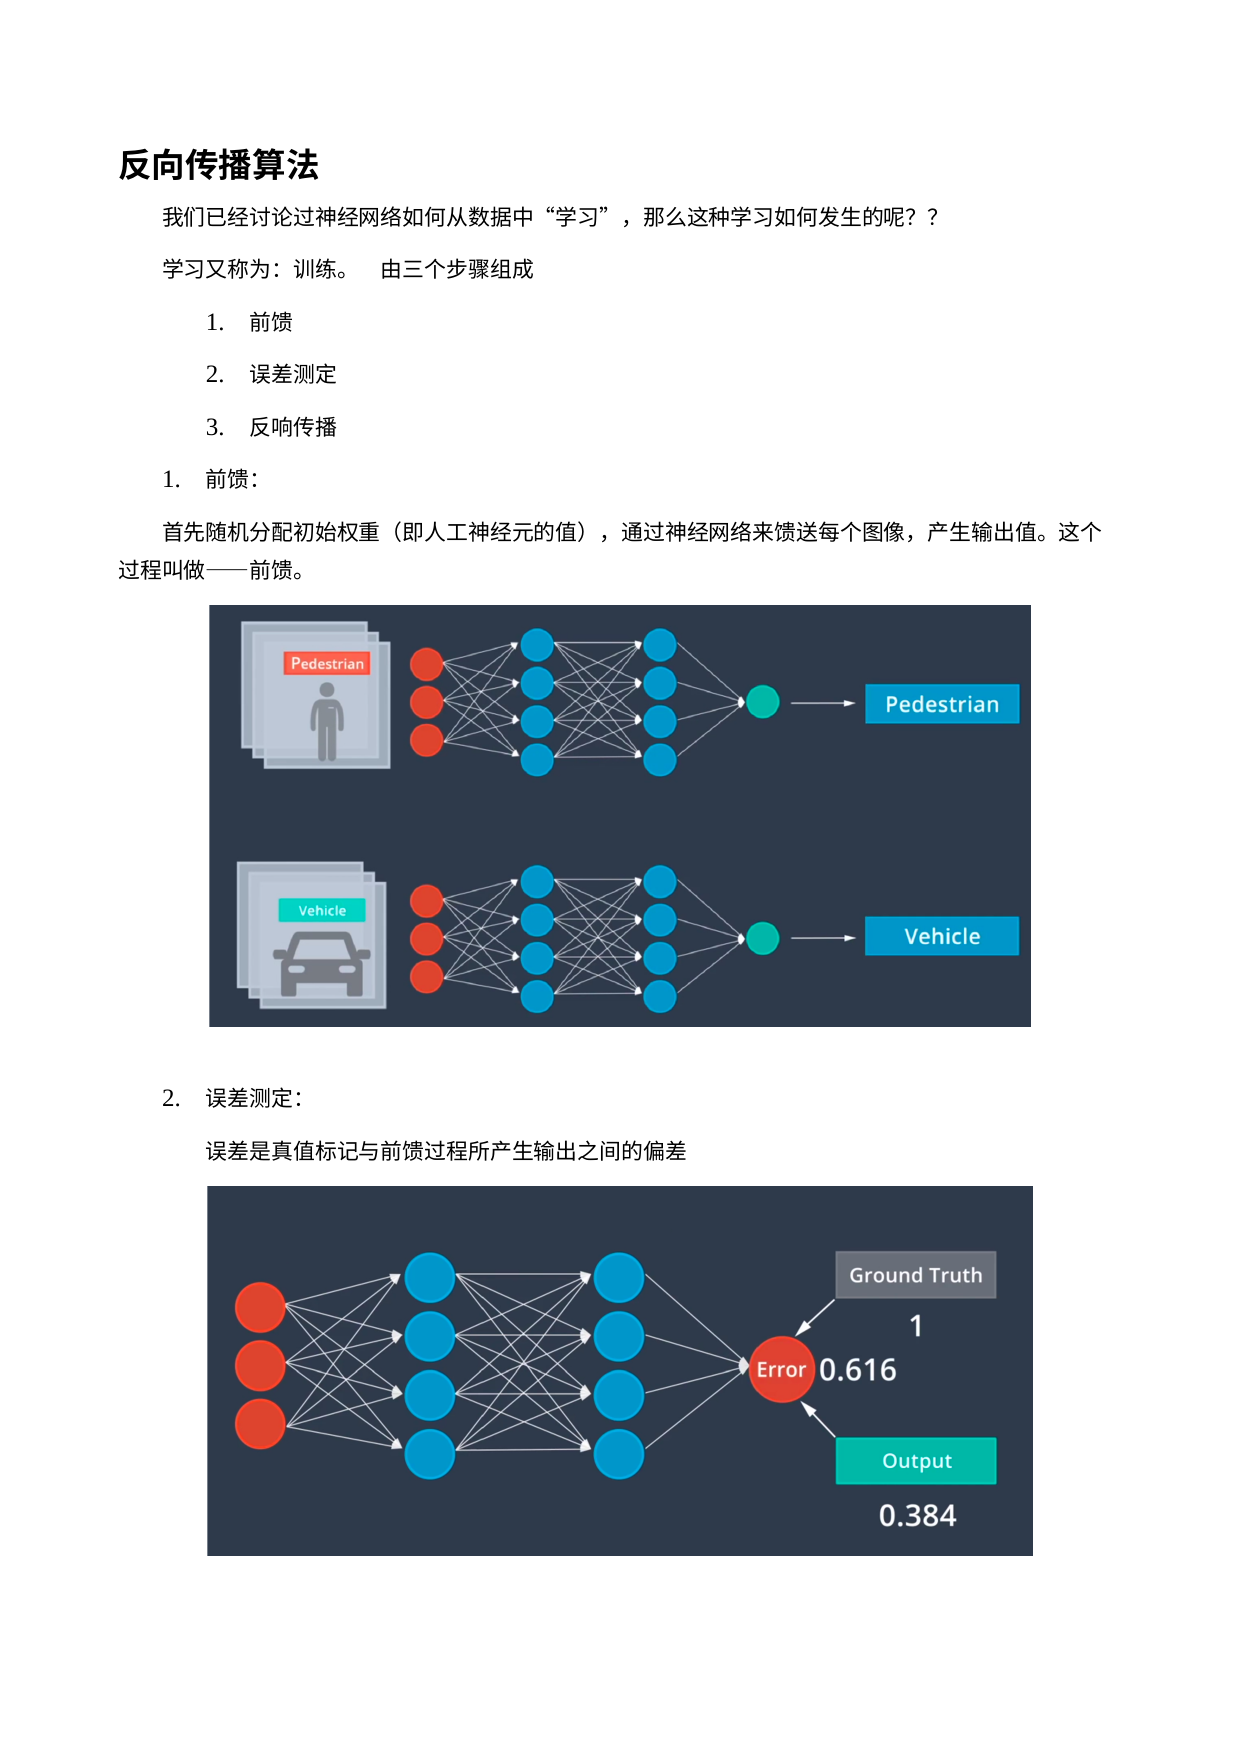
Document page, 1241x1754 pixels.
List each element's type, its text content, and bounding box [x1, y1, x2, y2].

text 我们已经讨论过神经网络如何从数据中“学习”，那么这种学习如何发生的呢？？ [118, 200, 1122, 232]
subtitle 反向传播算法 [118, 139, 1122, 187]
text 2. 误差测定： [118, 1081, 1122, 1113]
text 3. 反响传播 [118, 410, 1122, 442]
text 误差是真值标记与前馈过程所产生输出之间的偏差 [118, 1134, 1122, 1165]
text 首先随机分配初始权重（即人工神经元的值），通过神经网络来馈送每个图像，产生输出值。这个过程叫做——前馈。 [118, 515, 1122, 584]
text 2. 误差测定 [118, 357, 1122, 389]
text 学习又称为：训练。 由三个步骤组成 [118, 252, 1122, 284]
text 1. 前馈： [118, 462, 1122, 494]
picture [209, 605, 1031, 1027]
text 1. 前馈 [118, 305, 1122, 337]
picture [207, 1186, 1033, 1556]
